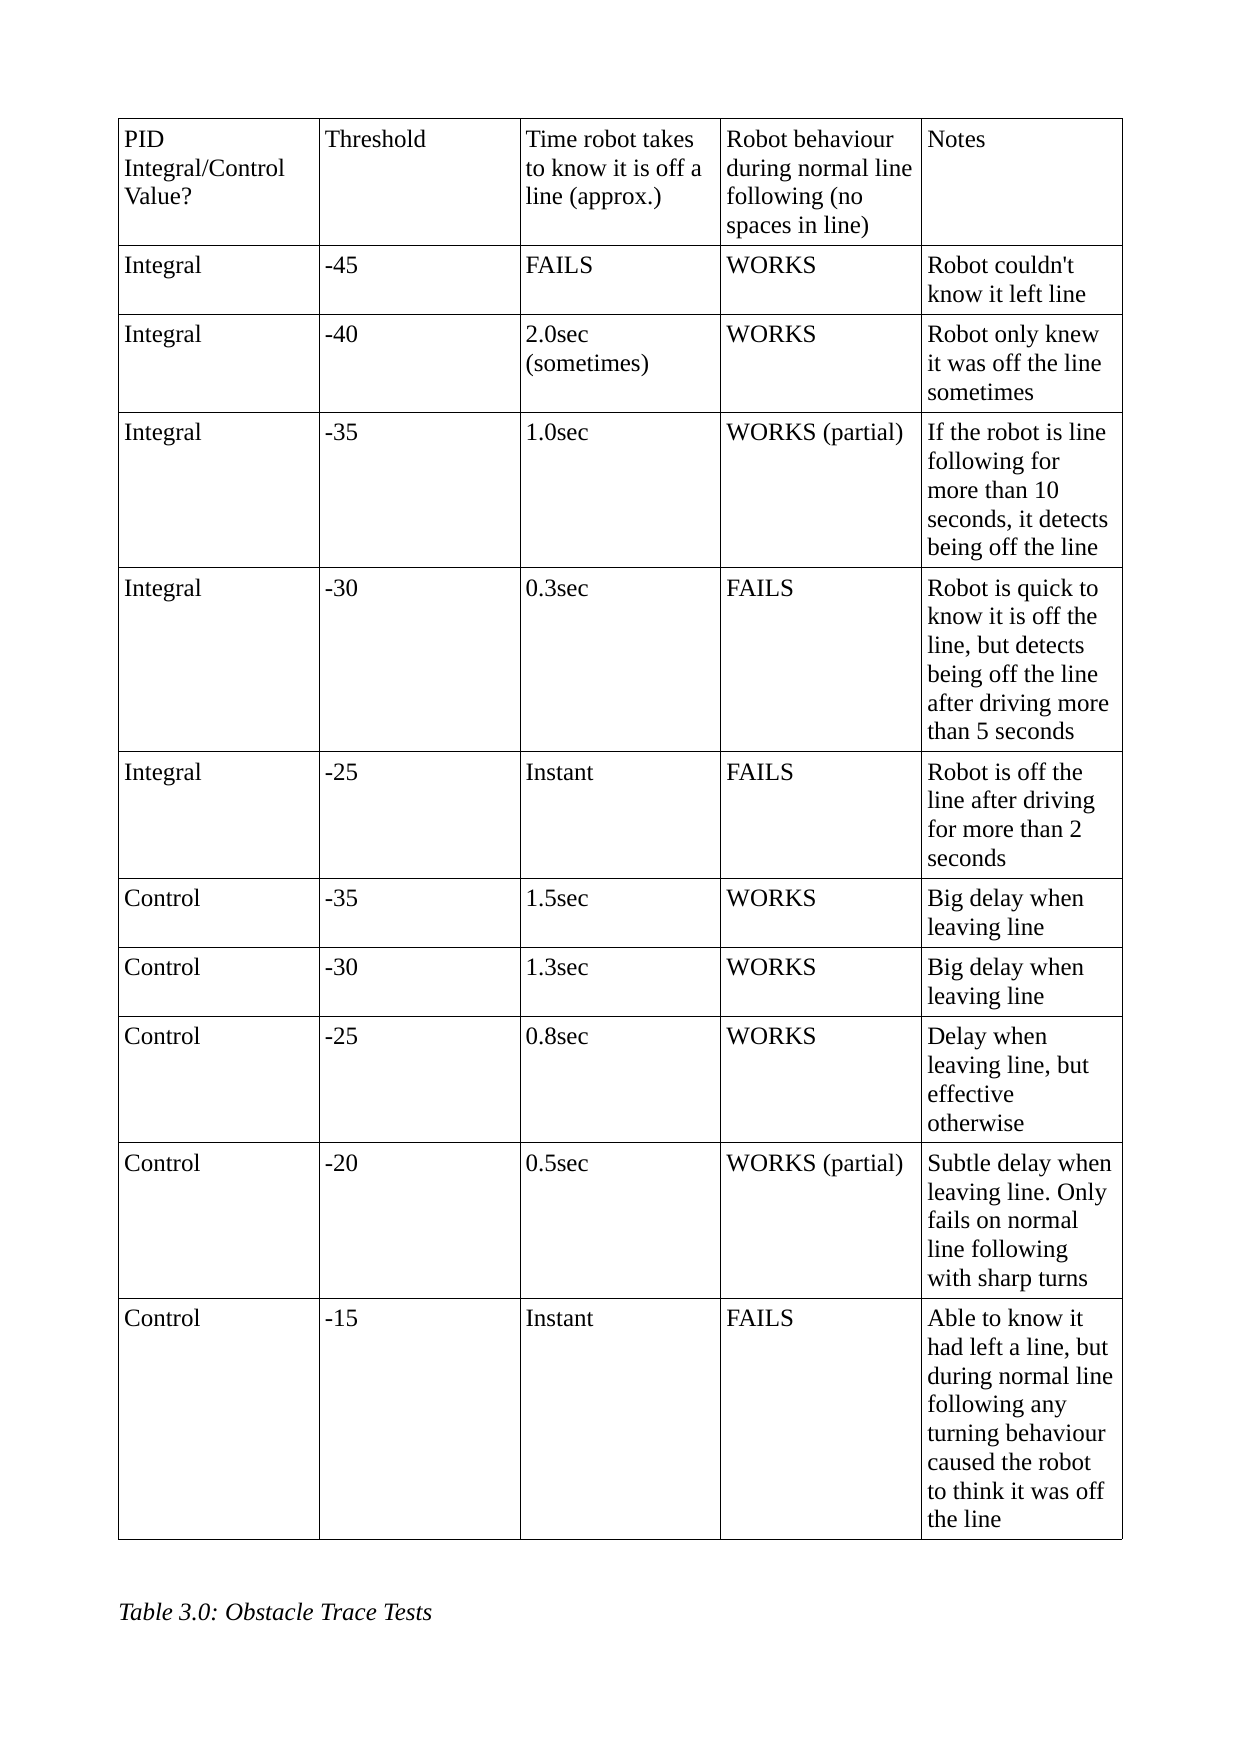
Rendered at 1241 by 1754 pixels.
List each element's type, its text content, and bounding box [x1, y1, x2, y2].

table_cell Control [119, 879, 319, 947]
table_cell Integral [119, 413, 319, 567]
table_cell 0.8sec [521, 1017, 720, 1142]
table_cell Robot only knew it was off the line sometimes [922, 315, 1122, 412]
table_cell -30 [320, 948, 520, 1016]
table_cell Big delay when leaving line [922, 948, 1122, 1016]
table_header PID Integral/Control Value? [119, 119, 319, 245]
table_cell -30 [320, 568, 520, 751]
table_cell WORKS [721, 1017, 921, 1142]
table_cell WORKS (partial) [721, 413, 921, 567]
table_header Threshold [320, 119, 520, 245]
table_cell 1.3sec [521, 948, 720, 1016]
table_cell -40 [320, 315, 520, 412]
table_cell WORKS [721, 246, 921, 314]
table_cell Big delay when leaving line [922, 879, 1122, 947]
table_cell FAILS [521, 246, 720, 314]
table_cell WORKS (partial) [721, 1143, 921, 1297]
table_cell 1.0sec [521, 413, 720, 567]
table_cell Integral [119, 568, 319, 751]
table_cell -15 [320, 1299, 520, 1539]
table_header Notes [922, 119, 1122, 245]
table_cell FAILS [721, 1299, 921, 1539]
table_cell -35 [320, 413, 520, 567]
table_cell Integral [119, 246, 319, 314]
table_cell Integral [119, 315, 319, 412]
table_cell Robot couldn't know it left line [922, 246, 1122, 314]
text Table 3.0: Obstacle Trace Tests [118, 1597, 1122, 1625]
table_cell Delay when leaving line, but effective otherwise [922, 1017, 1122, 1142]
table_cell FAILS [721, 568, 921, 751]
table_header Time robot takes to know it is off a line (approx.) [521, 119, 720, 245]
table_cell Control [119, 948, 319, 1016]
table_cell Subtle delay when leaving line. Only fails on normal line following with sharp turns [922, 1143, 1122, 1297]
table_cell Robot is quick to know it is off the line, but detects being off the line after driving more than 5 seconds [922, 568, 1122, 751]
table_cell WORKS [721, 315, 921, 412]
table_cell Integral [119, 752, 319, 877]
table_cell Control [119, 1017, 319, 1142]
table_cell WORKS [721, 879, 921, 947]
table_cell Control [119, 1143, 319, 1297]
table_cell 0.5sec [521, 1143, 720, 1297]
table_cell Able to know it had left a line, but during normal line following any turning behaviour caused the robot to think it was off the line [922, 1299, 1122, 1539]
table_cell Instant [521, 1299, 720, 1539]
table_cell FAILS [721, 752, 921, 877]
table_cell If the robot is line following for more than 10 seconds, it detects being off the line [922, 413, 1122, 567]
table_header Robot behaviour during normal line following (no spaces in line) [721, 119, 921, 245]
table_cell 1.5sec [521, 879, 720, 947]
table_cell WORKS [721, 948, 921, 1016]
table_cell -20 [320, 1143, 520, 1297]
table_cell Control [119, 1299, 319, 1539]
table_cell -25 [320, 752, 520, 877]
table_cell -35 [320, 879, 520, 947]
table_cell 2.0sec (sometimes) [521, 315, 720, 412]
table_cell -25 [320, 1017, 520, 1142]
table_cell 0.3sec [521, 568, 720, 751]
table_cell Robot is off the line after driving for more than 2 seconds [922, 752, 1122, 877]
table_cell Instant [521, 752, 720, 877]
table_cell -45 [320, 246, 520, 314]
